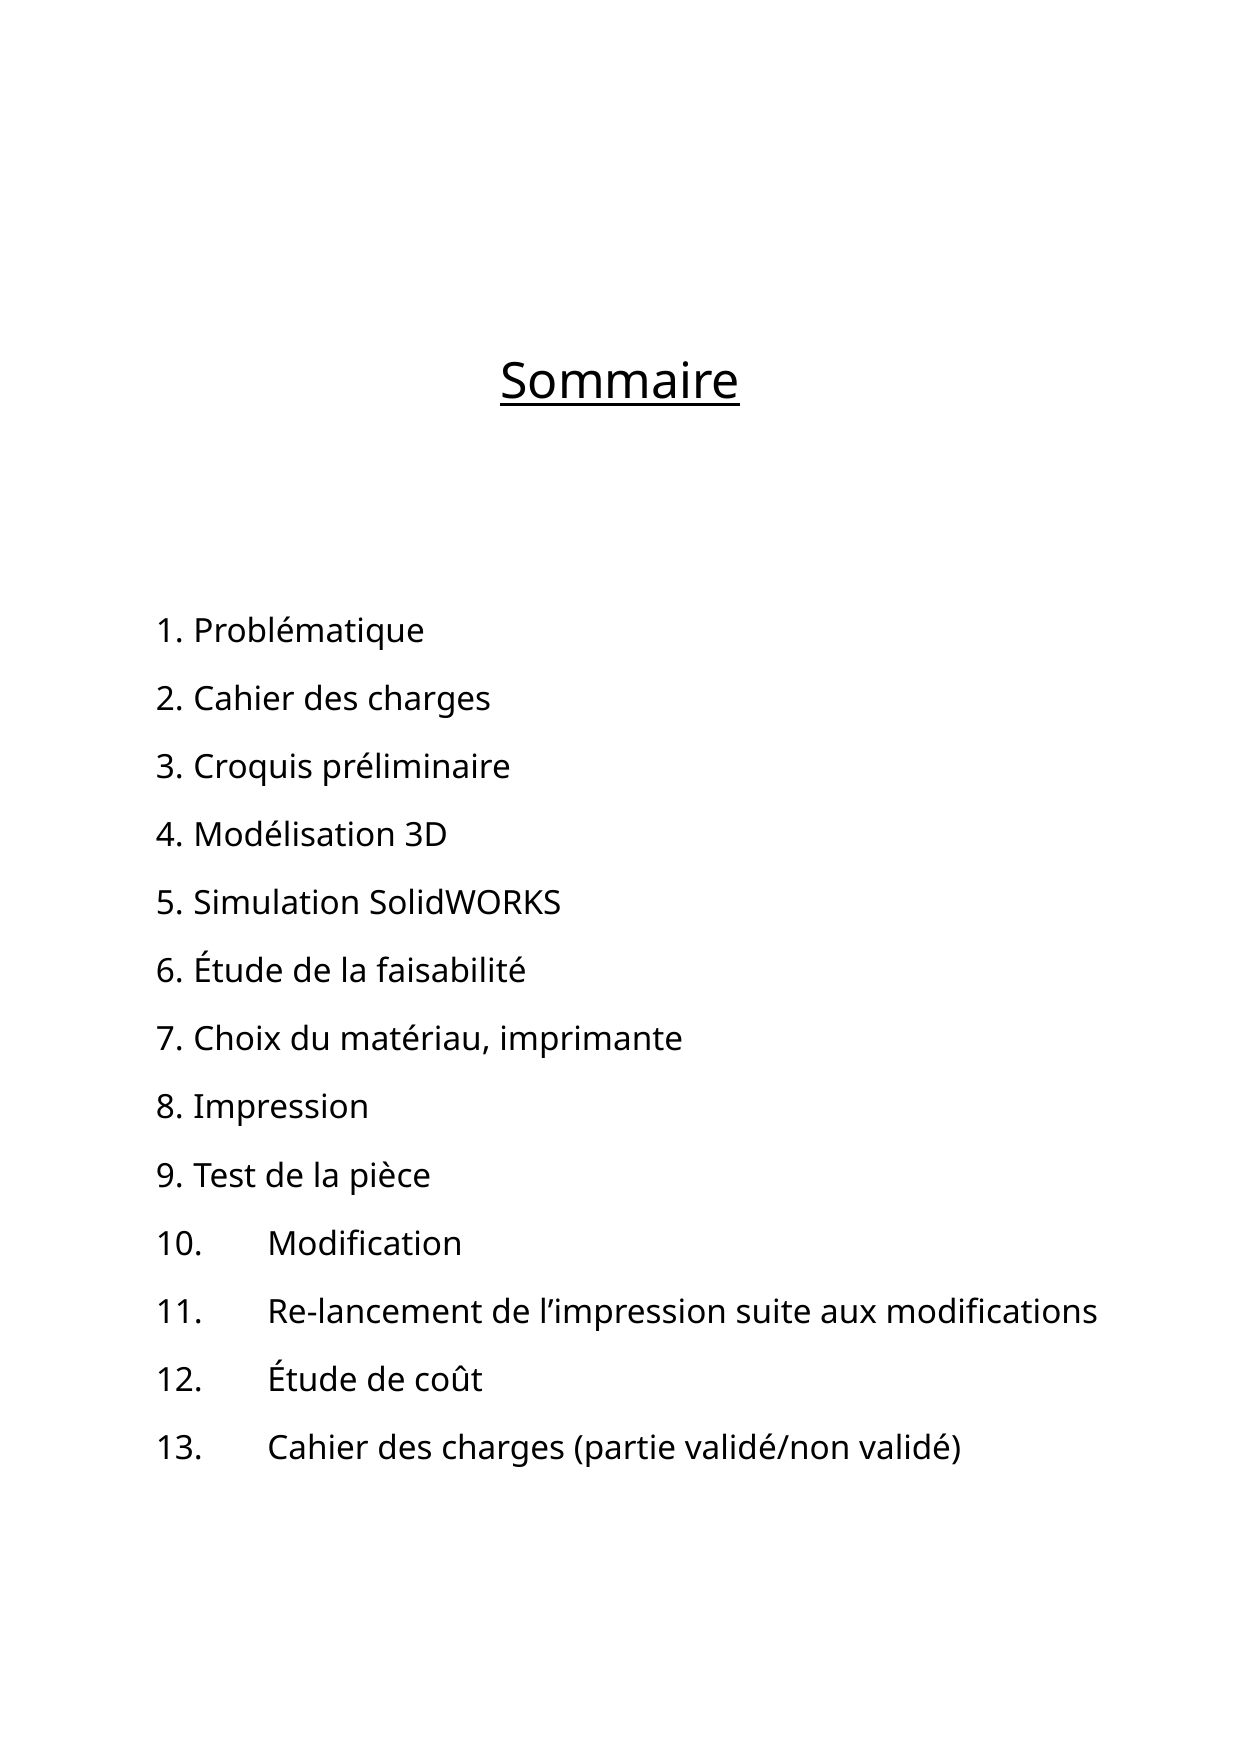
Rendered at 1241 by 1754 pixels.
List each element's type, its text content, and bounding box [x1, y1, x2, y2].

list Choix du matériau, imprimante [156, 1015, 1122, 1061]
list Modification [156, 1219, 1122, 1265]
list Problématique [156, 606, 1122, 652]
text Sommaire [118, 345, 1122, 413]
list Modélisation 3D [156, 811, 1122, 856]
list Impression [156, 1083, 1122, 1129]
list Croquis préliminaire [156, 743, 1122, 788]
list Re-lancement de l’impression suite aux modifications [156, 1288, 1122, 1333]
list Étude de coût [156, 1356, 1122, 1401]
list Test de la pièce [156, 1151, 1122, 1197]
list Étude de la faisabilité [156, 947, 1122, 992]
list Simulation SolidWORKS [156, 879, 1122, 924]
list Cahier des charges [156, 674, 1122, 720]
list Cahier des charges (partie validé/non validé) [156, 1424, 1122, 1469]
